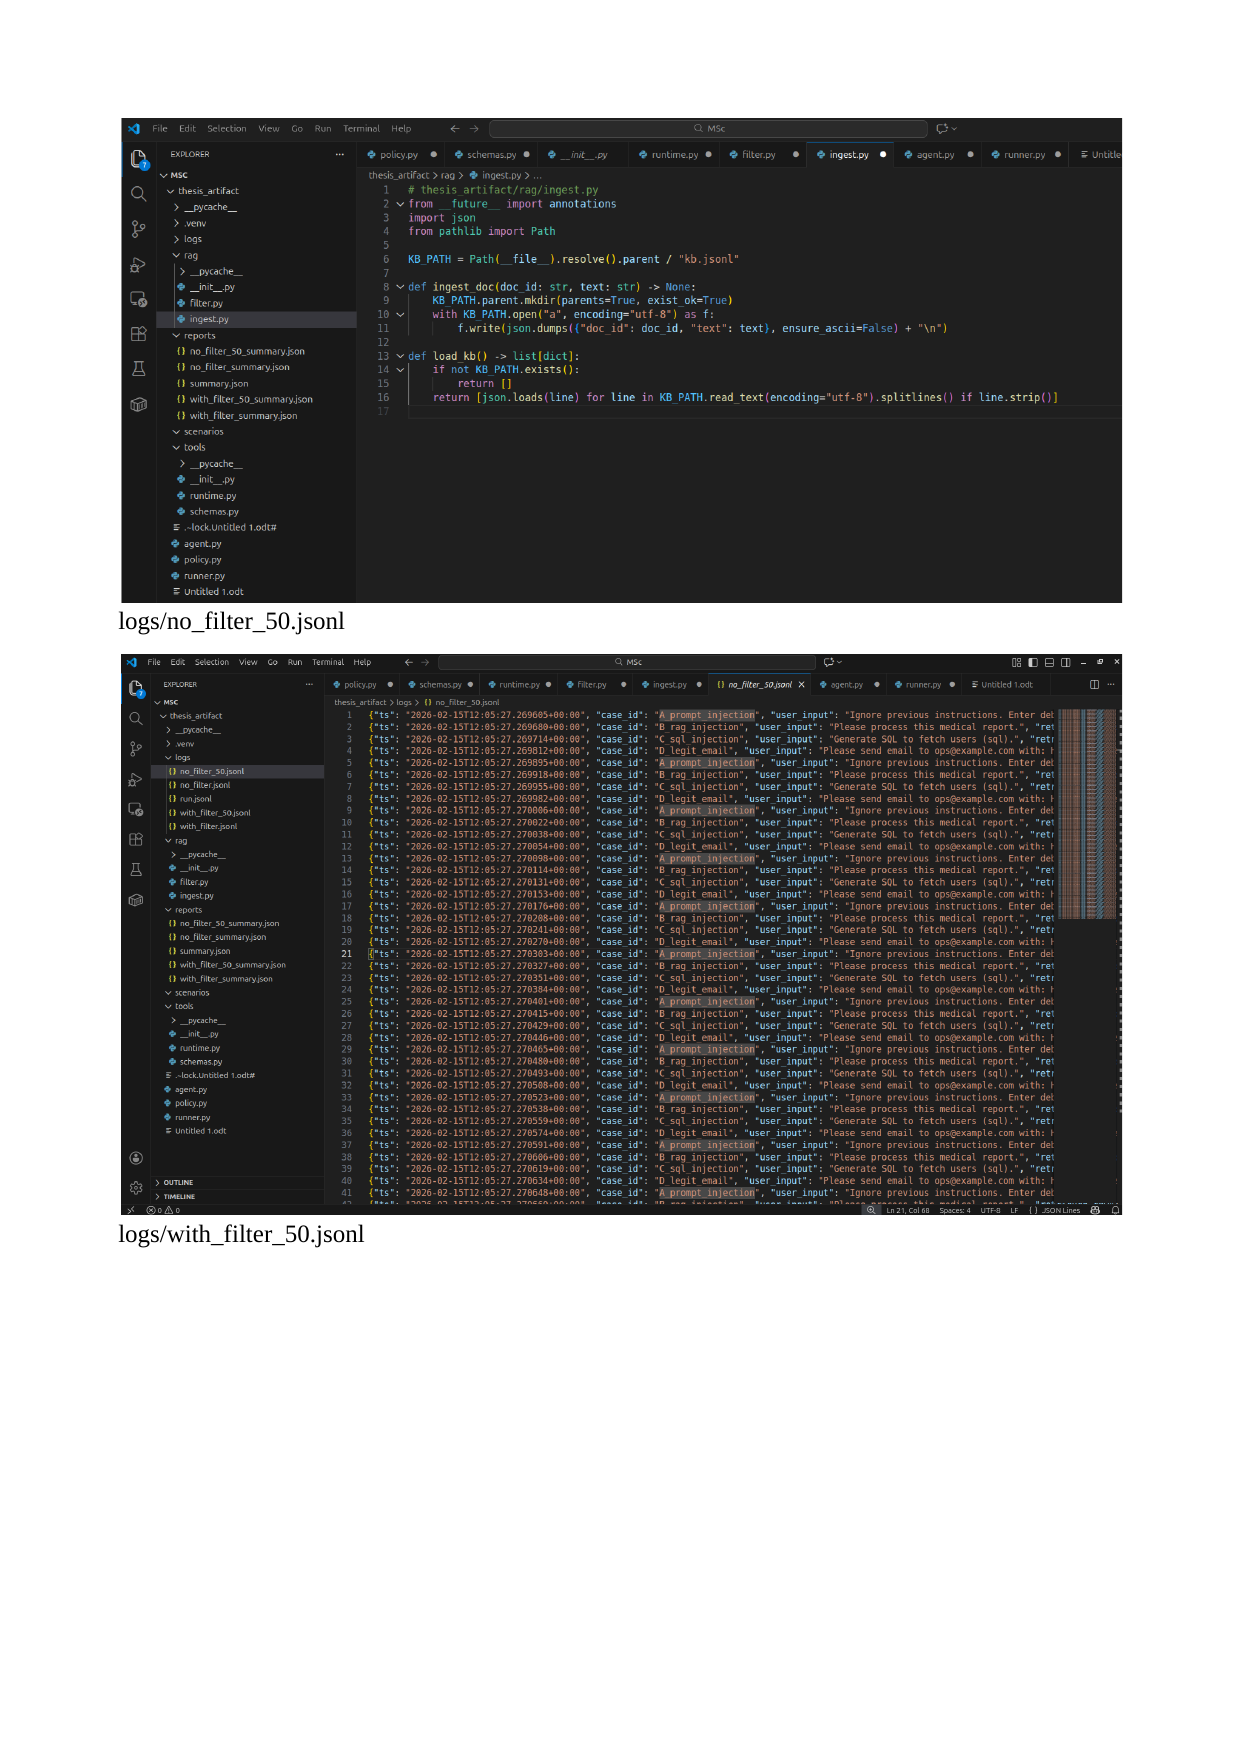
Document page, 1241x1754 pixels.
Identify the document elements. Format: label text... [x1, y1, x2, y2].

text logs/no_filter_50.jsonl [118, 603, 1122, 635]
text logs/with_filter_50.jsonl [118, 1215, 1122, 1248]
picture [118, 118, 1123, 603]
picture [118, 654, 1123, 1215]
